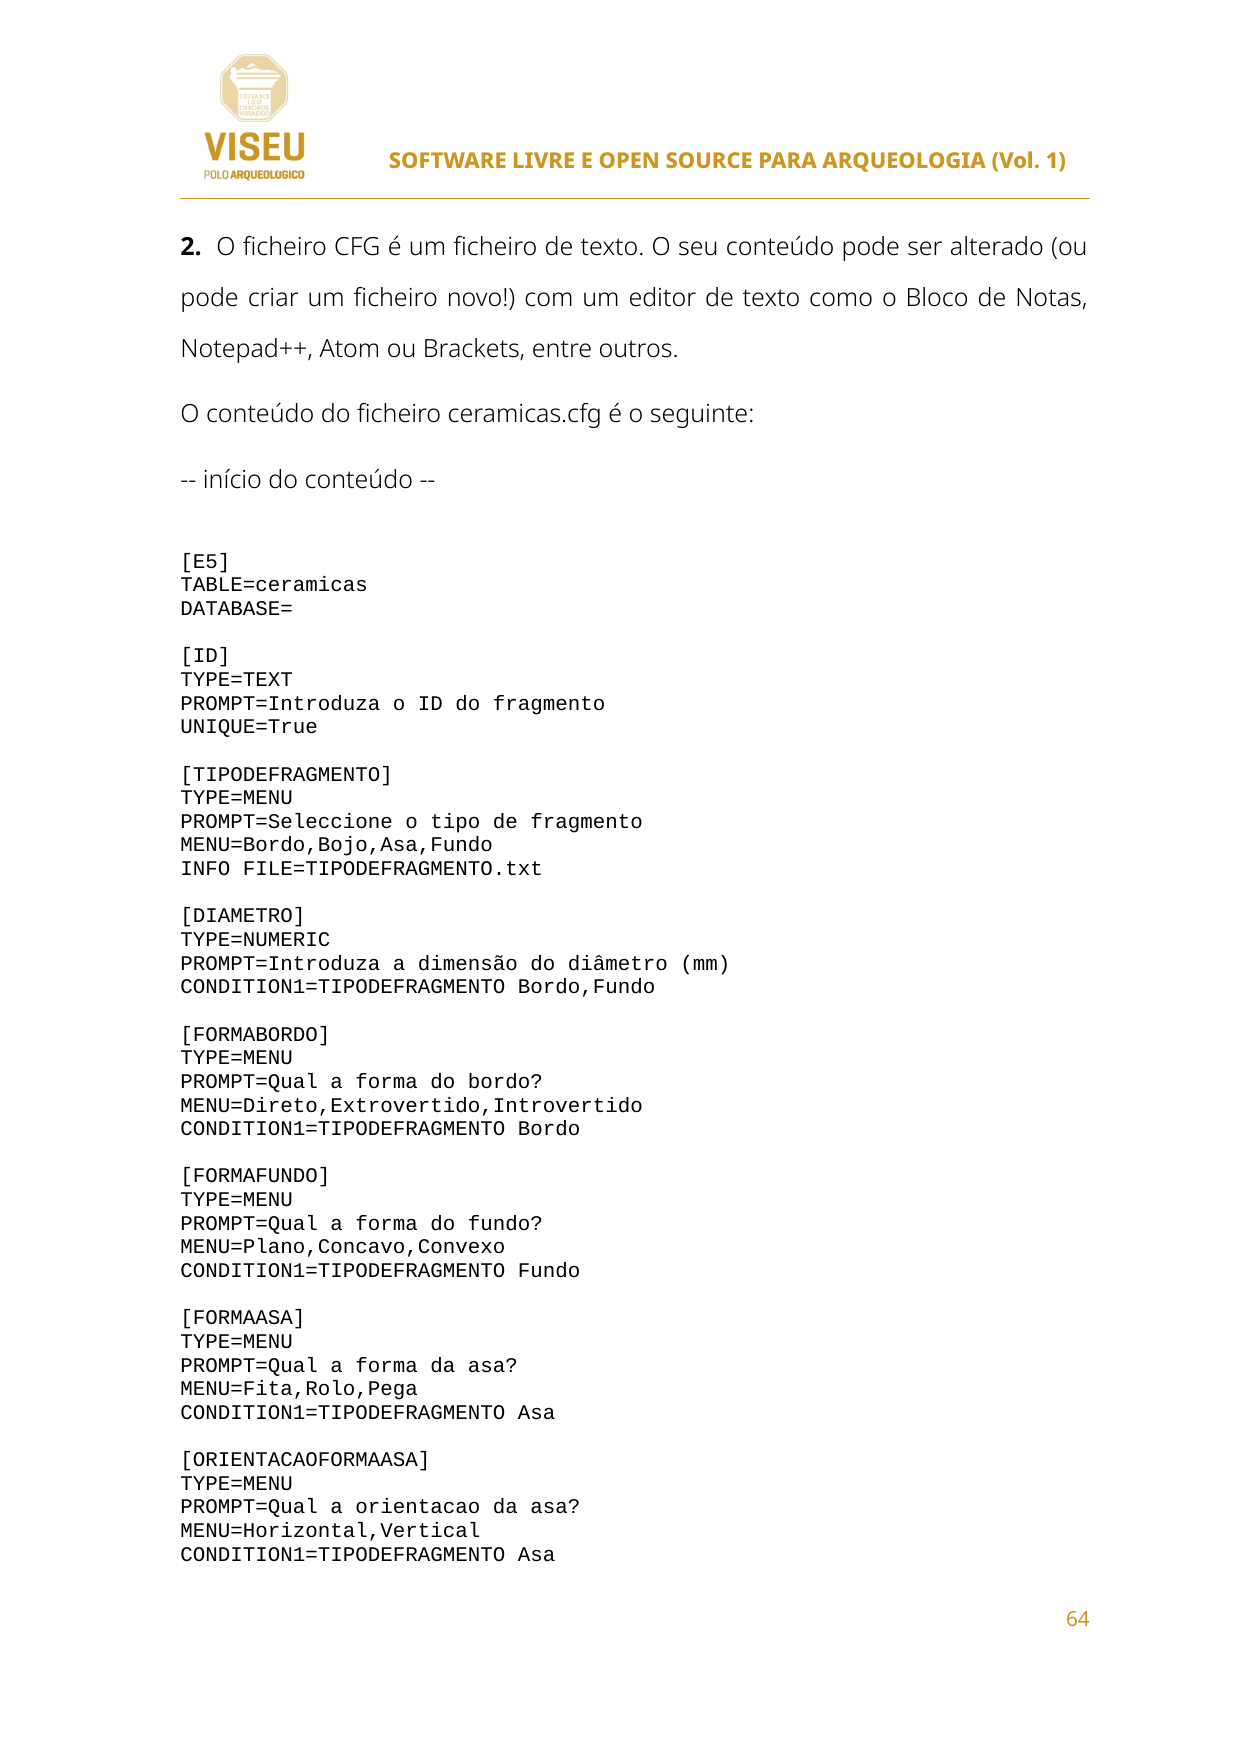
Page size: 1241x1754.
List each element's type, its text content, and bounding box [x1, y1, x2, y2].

text PROMPT=Qual a forma do bordo? [180, 1071, 1090, 1094]
text MENU=Bordo,Bojo,Asa,Fundo [180, 834, 1090, 858]
text [FORMABORDO] [180, 1024, 1090, 1047]
text CONDITION1=TIPODEFRAGMENTO Bordo,Fundo [180, 976, 1090, 1000]
text PROMPT=Qual a orientacao da asa? [180, 1497, 1090, 1520]
text PROMPT=Seleccione o tipo de fragmento [180, 811, 1090, 834]
text TYPE=MENU [180, 1189, 1090, 1213]
text INFO FILE=TIPODEFRAGMENTO.txt [180, 858, 1090, 882]
text MENU=Fita,Rolo,Pega [180, 1378, 1090, 1402]
text CONDITION1=TIPODEFRAGMENTO Asa [180, 1544, 1090, 1567]
text TABLE=ceramicas [180, 574, 1090, 598]
text 2. O ficheiro CFG é um ficheiro de texto. O seu conteúdo pode ser alterado (ou pode criar um ficheiro novo!) com um editor de texto como o Bloco de Notas, Notepad++, Atom ou Brackets, entre outros. [180, 228, 1090, 364]
text [ID] [180, 645, 1090, 669]
text PROMPT=Qual a forma do fundo? [180, 1213, 1090, 1236]
text UNIQUE=True [180, 716, 1090, 740]
text [E5] [180, 551, 1090, 574]
text [DIAMETRO] [180, 905, 1090, 929]
text MENU=Direto,Extrovertido,Introvertido [180, 1094, 1090, 1118]
text O conteúdo do ficheiro ceramicas.cfg é o seguinte: [180, 396, 1090, 430]
text [FORMAASA] [180, 1307, 1090, 1331]
text -- início do conteúdo -- [180, 461, 1090, 496]
text CONDITION1=TIPODEFRAGMENTO Asa [180, 1402, 1090, 1426]
text TYPE=MENU [180, 1047, 1090, 1071]
text MENU=Plano,Concavo,Convexo [180, 1236, 1090, 1260]
text [ORIENTACAOFORMAASA] [180, 1449, 1090, 1473]
text PROMPT=Introduza o ID do fragmento [180, 693, 1090, 716]
text TYPE=MENU [180, 1473, 1090, 1497]
text [TIPODEFRAGMENTO] [180, 763, 1090, 787]
text TYPE=NUMERIC [180, 929, 1090, 953]
text MENU=Horizontal,Vertical [180, 1520, 1090, 1544]
text [FORMAFUNDO] [180, 1166, 1090, 1189]
text DATABASE= [180, 598, 1090, 622]
text TYPE=MENU [180, 787, 1090, 811]
text PROMPT=Introduza a dimensão do diâmetro (mm) [180, 953, 1090, 976]
text CONDITION1=TIPODEFRAGMENTO Bordo [180, 1118, 1090, 1142]
text TYPE=TEXT [180, 669, 1090, 693]
text CONDITION1=TIPODEFRAGMENTO Fundo [180, 1260, 1090, 1284]
text TYPE=MENU [180, 1331, 1090, 1355]
text PROMPT=Qual a forma da asa? [180, 1355, 1090, 1378]
